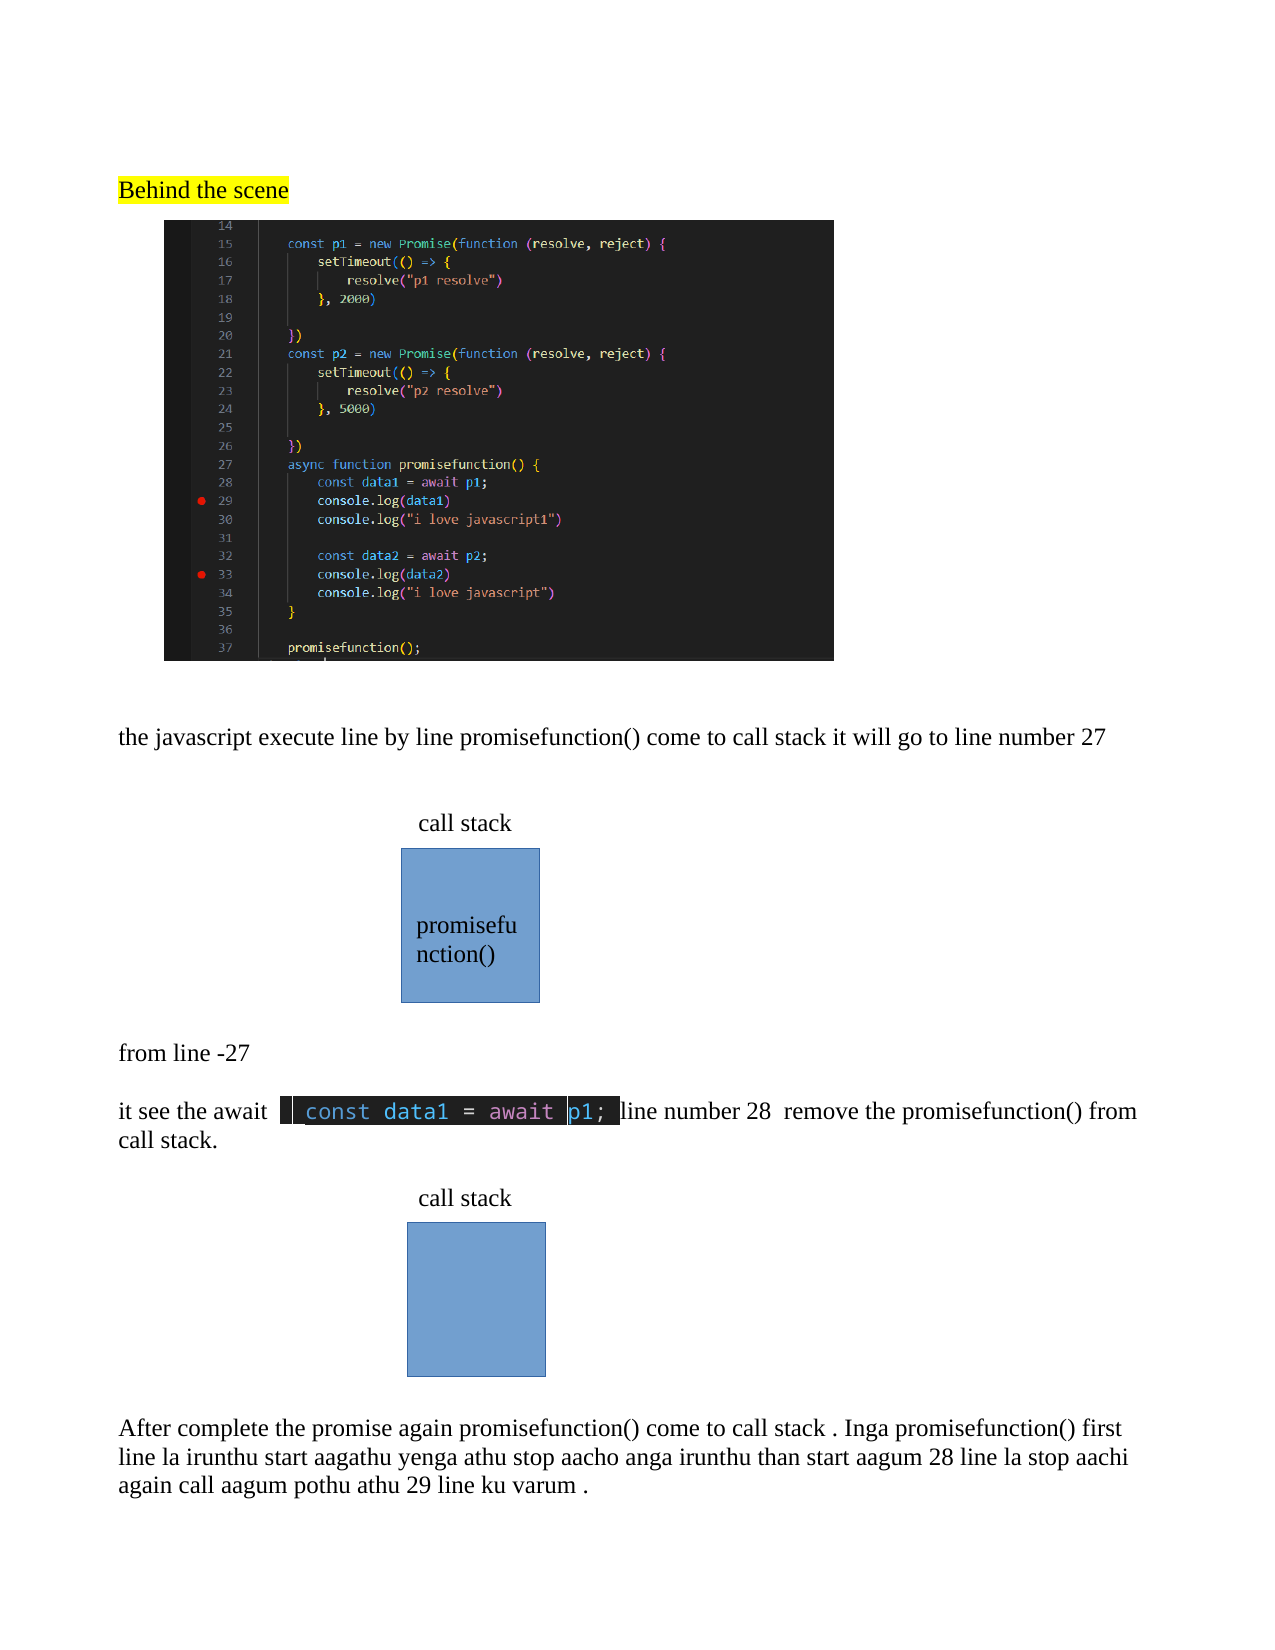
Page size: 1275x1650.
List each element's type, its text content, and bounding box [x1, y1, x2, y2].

text call stack from line -27 [118, 751, 1157, 1067]
text the javascript execute line by line promisefunction() come to call stack it will go to line number 27 [118, 233, 1157, 751]
text Behind the scene [118, 176, 1157, 204]
text it see the await const data1 = await p1; line number 28 remove the promisefunction() from call stack. call stack After complete the promise again promisefunction() come to call stack . Inga promisefunction() first line la irunthu start aagathu yenga athu stop aacho anga irunthu than start aagum 28 line la stop aachi again call aagum pothu athu 29 line ku varum . [118, 1096, 1157, 1499]
picture [164, 220, 834, 661]
